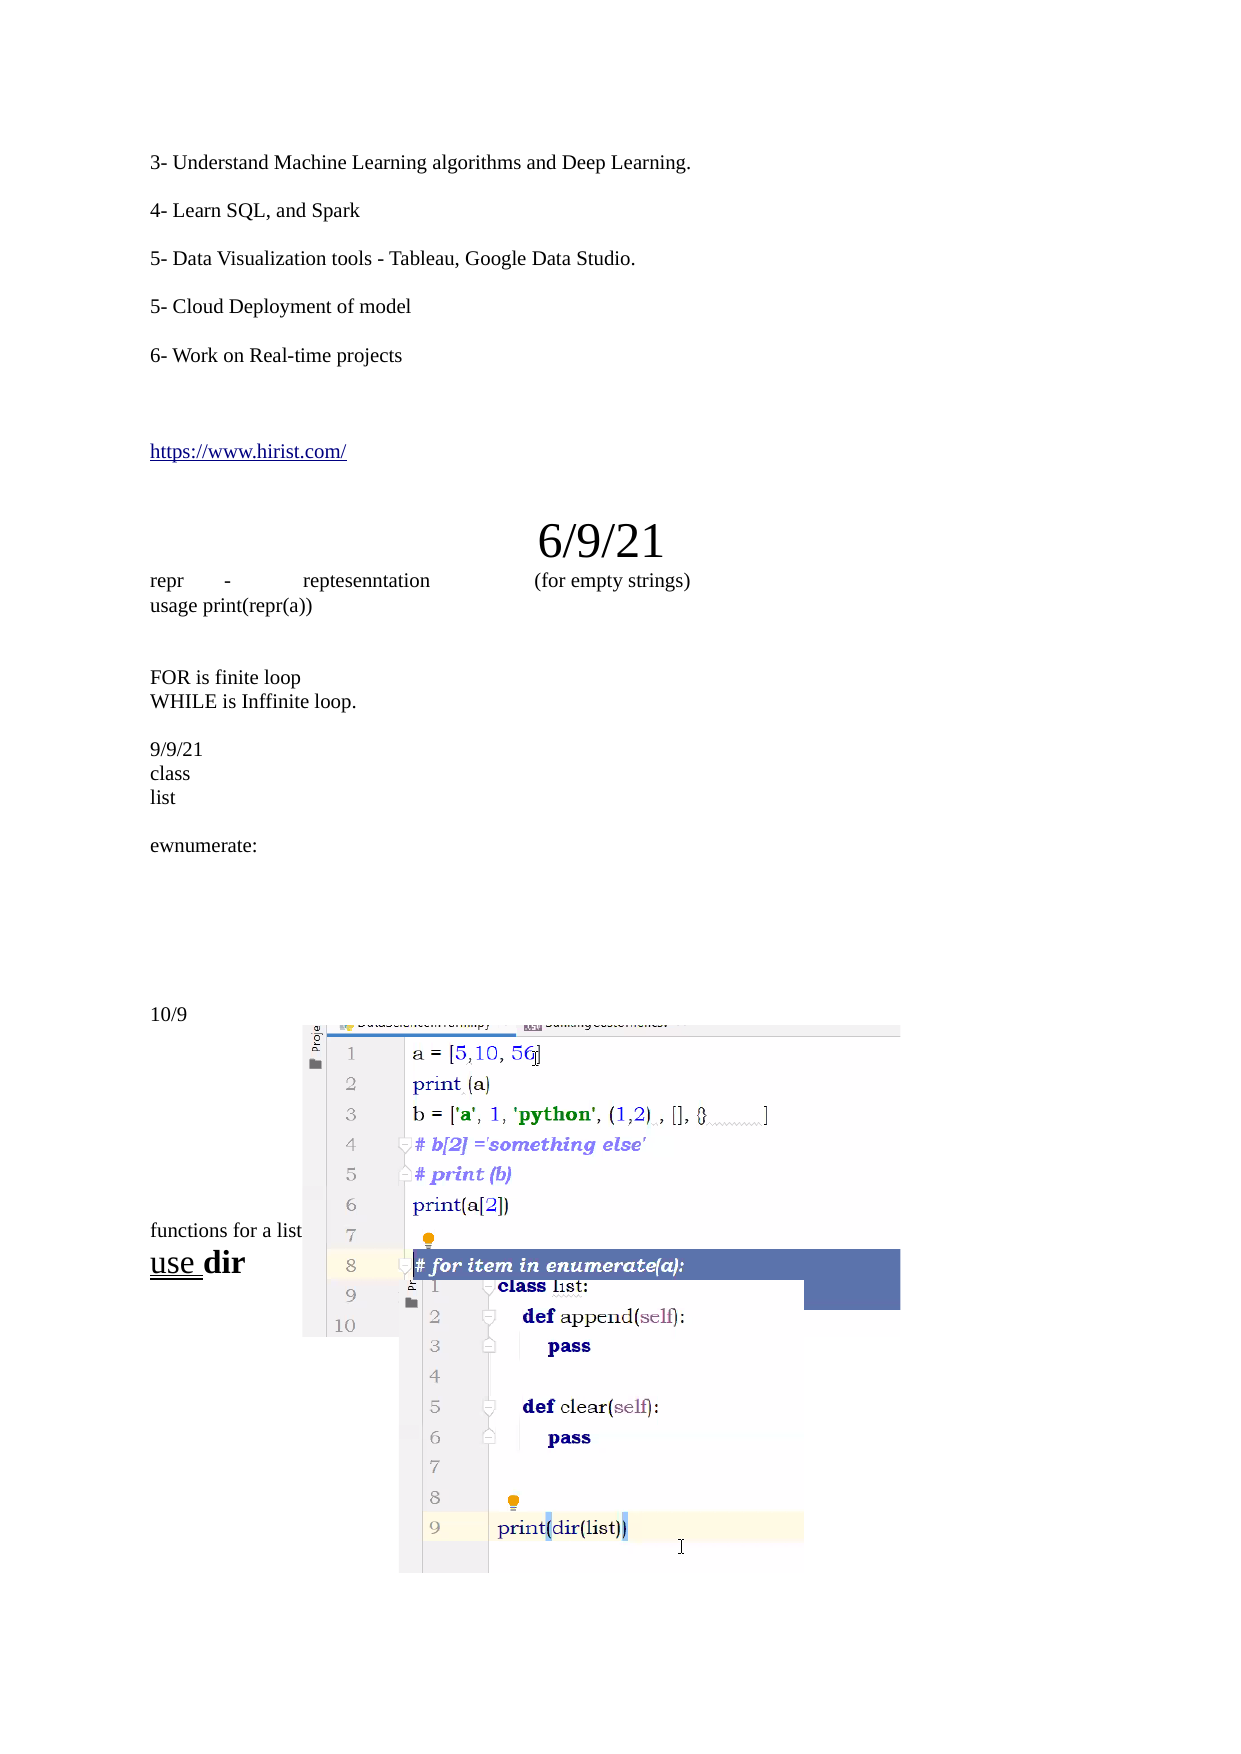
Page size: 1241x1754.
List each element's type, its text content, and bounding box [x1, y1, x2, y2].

text [901, 1242, 1053, 1281]
text FOR is finite loop [150, 665, 1053, 689]
text 4- Learn SQL, and Spark [150, 198, 1053, 222]
text https://www.hirist.com/ [150, 439, 1053, 463]
text 5- Cloud Deployment of model [150, 294, 1053, 318]
text 9/9/21 [150, 737, 1053, 761]
text use dir [150, 1242, 302, 1281]
text 10/9 [150, 1002, 1053, 1026]
text repr - reptesenntation (for empty strings) [150, 568, 1053, 592]
text usage print(repr(a)) [150, 592, 1053, 617]
text functions for a list [150, 1218, 302, 1242]
text 6- Work on Real-time projects [150, 342, 1053, 367]
text [901, 1218, 1053, 1242]
text ewnumerate: [150, 833, 1053, 857]
text class [150, 761, 1053, 785]
text WHILE is Inffinite loop. [150, 689, 1053, 713]
text 5- Data Visualization tools - Tableau, Google Data Studio. [150, 246, 1053, 270]
picture [302, 1025, 901, 1573]
text 3- Understand Machine Learning algorithms and Deep Learning. [150, 150, 1053, 174]
text 6/9/21 [150, 511, 1053, 568]
text list [150, 785, 1053, 809]
